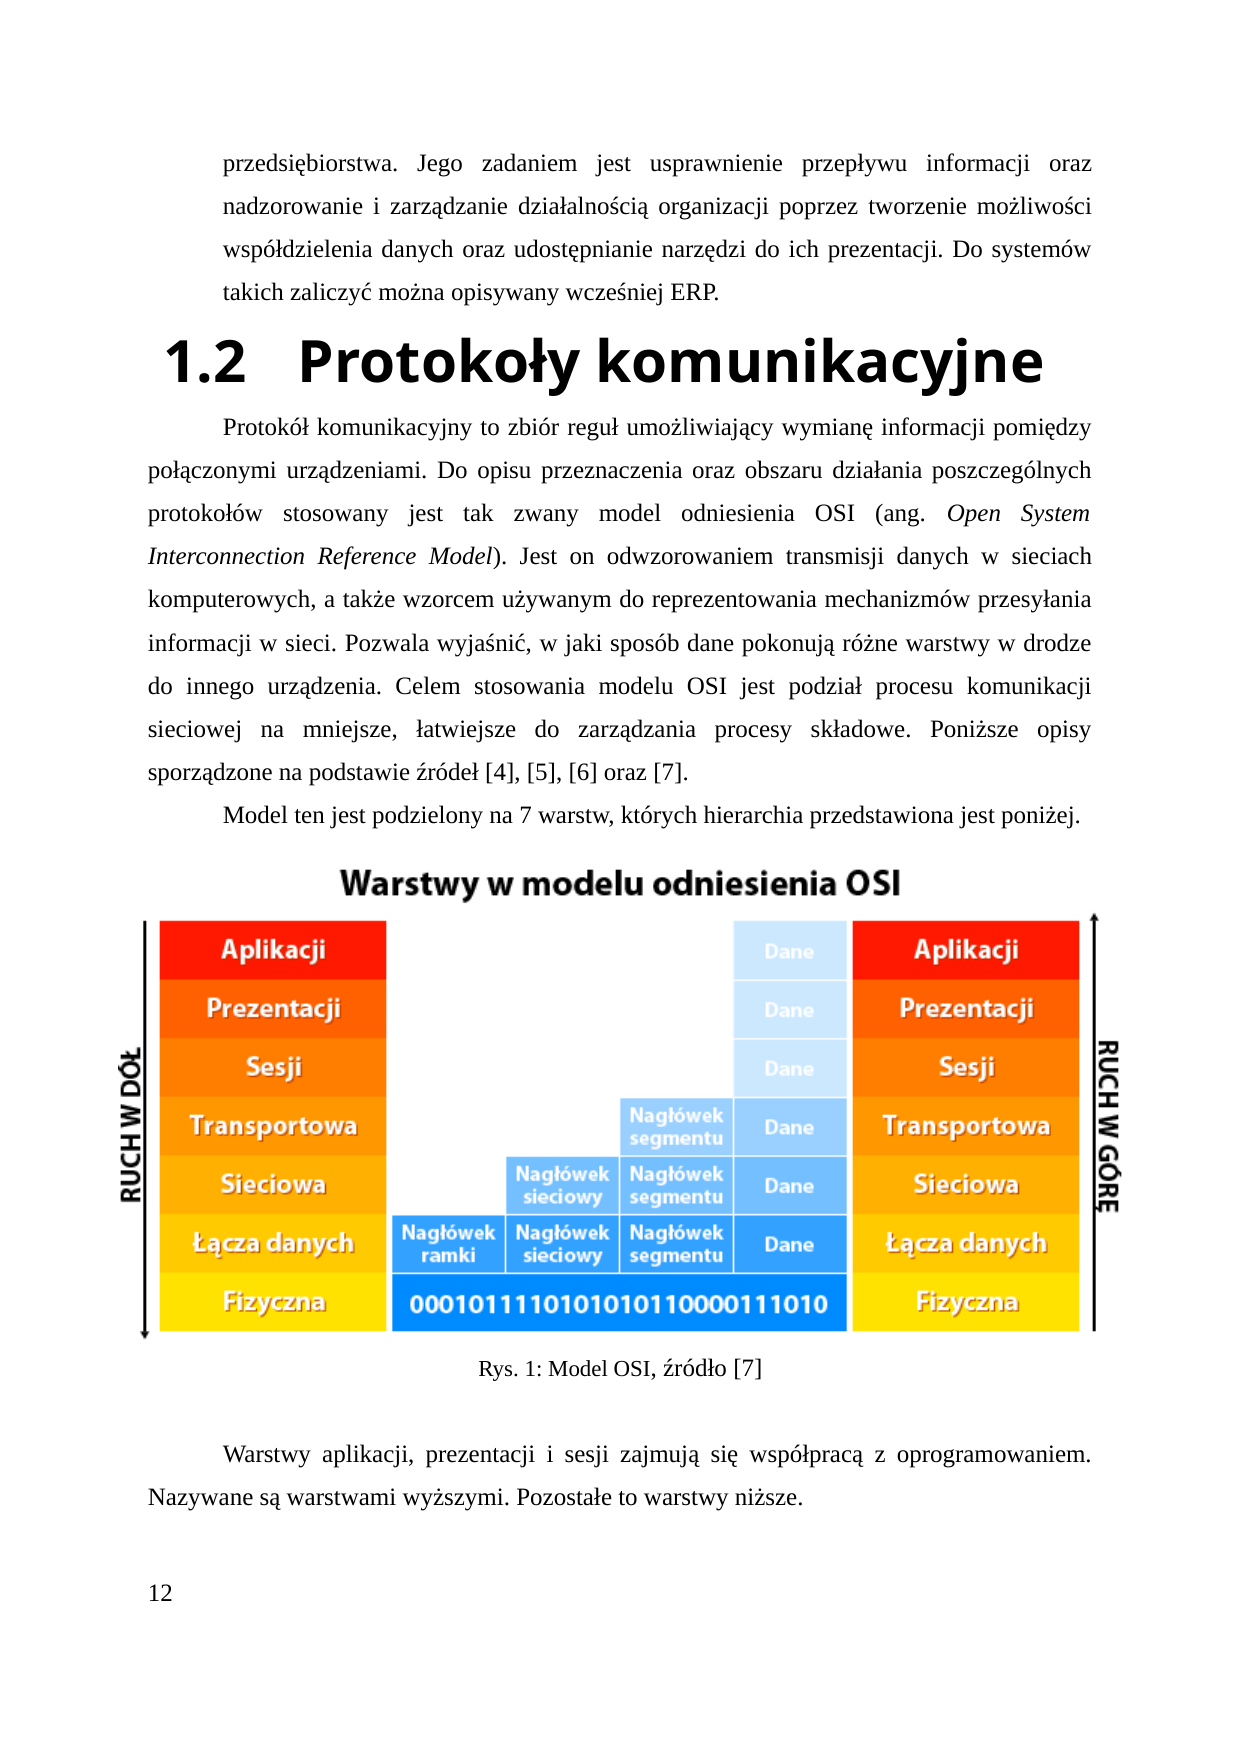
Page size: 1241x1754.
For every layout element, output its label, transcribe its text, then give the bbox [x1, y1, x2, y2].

subtitle Protokoły komunikacyjne [148, 320, 1093, 399]
text Model ten jest podzielony na 7 warstw, których hierarchia przedstawiona jest poniżej. [148, 800, 1093, 829]
list przedsiębiorstwa. Jego zadaniem jest usprawnienie przepływu informacji oraz nadzorowanie i zarządzanie działalnością organizacji poprzez tworzenie możliwości współdzielenia danych oraz udostępnianie narzędzi do ich prezentacji. Do systemów takich zaliczyć można opisywany wcześniej ERP. [185, 148, 1093, 306]
text Warstwy aplikacji, prezentacji i sesji zajmują się współpracą z oprogramowaniem. Nazywane są warstwami wyższymi. Pozostałe to warstwy niższe. [148, 1439, 1093, 1511]
text Rys. 1: Model OSI, źródło [7] [118, 1354, 1122, 1382]
text Protokół komunikacyjny to zbiór reguł umożliwiający wymianę informacji pomiędzy połączonymi urządzeniami. Do opisu przeznaczenia oraz obszaru działania poszczególnych protokołów stosowany jest tak zwany model odniesienia OSI (ang. Open System Interconnection Reference Model). Jest on odwzorowaniem transmisji danych w sieciach komputerowych, a także wzorcem używanym do reprezentowania mechanizmów przesyłania informacji w sieci. Pozwala wyjaśnić, w jaki sposób dane pokonują różne warstwy w drodze do innego urządzenia. Celem stosowania modelu OSI jest podział procesu komunikacji sieciowej na mniejsze, łatwiejsze do zarządzania procesy składowe. Poniższe opisy sporządzone na podstawie źródeł [4], [5], [6] oraz [7]. [148, 412, 1093, 786]
picture [118, 855, 1123, 1354]
